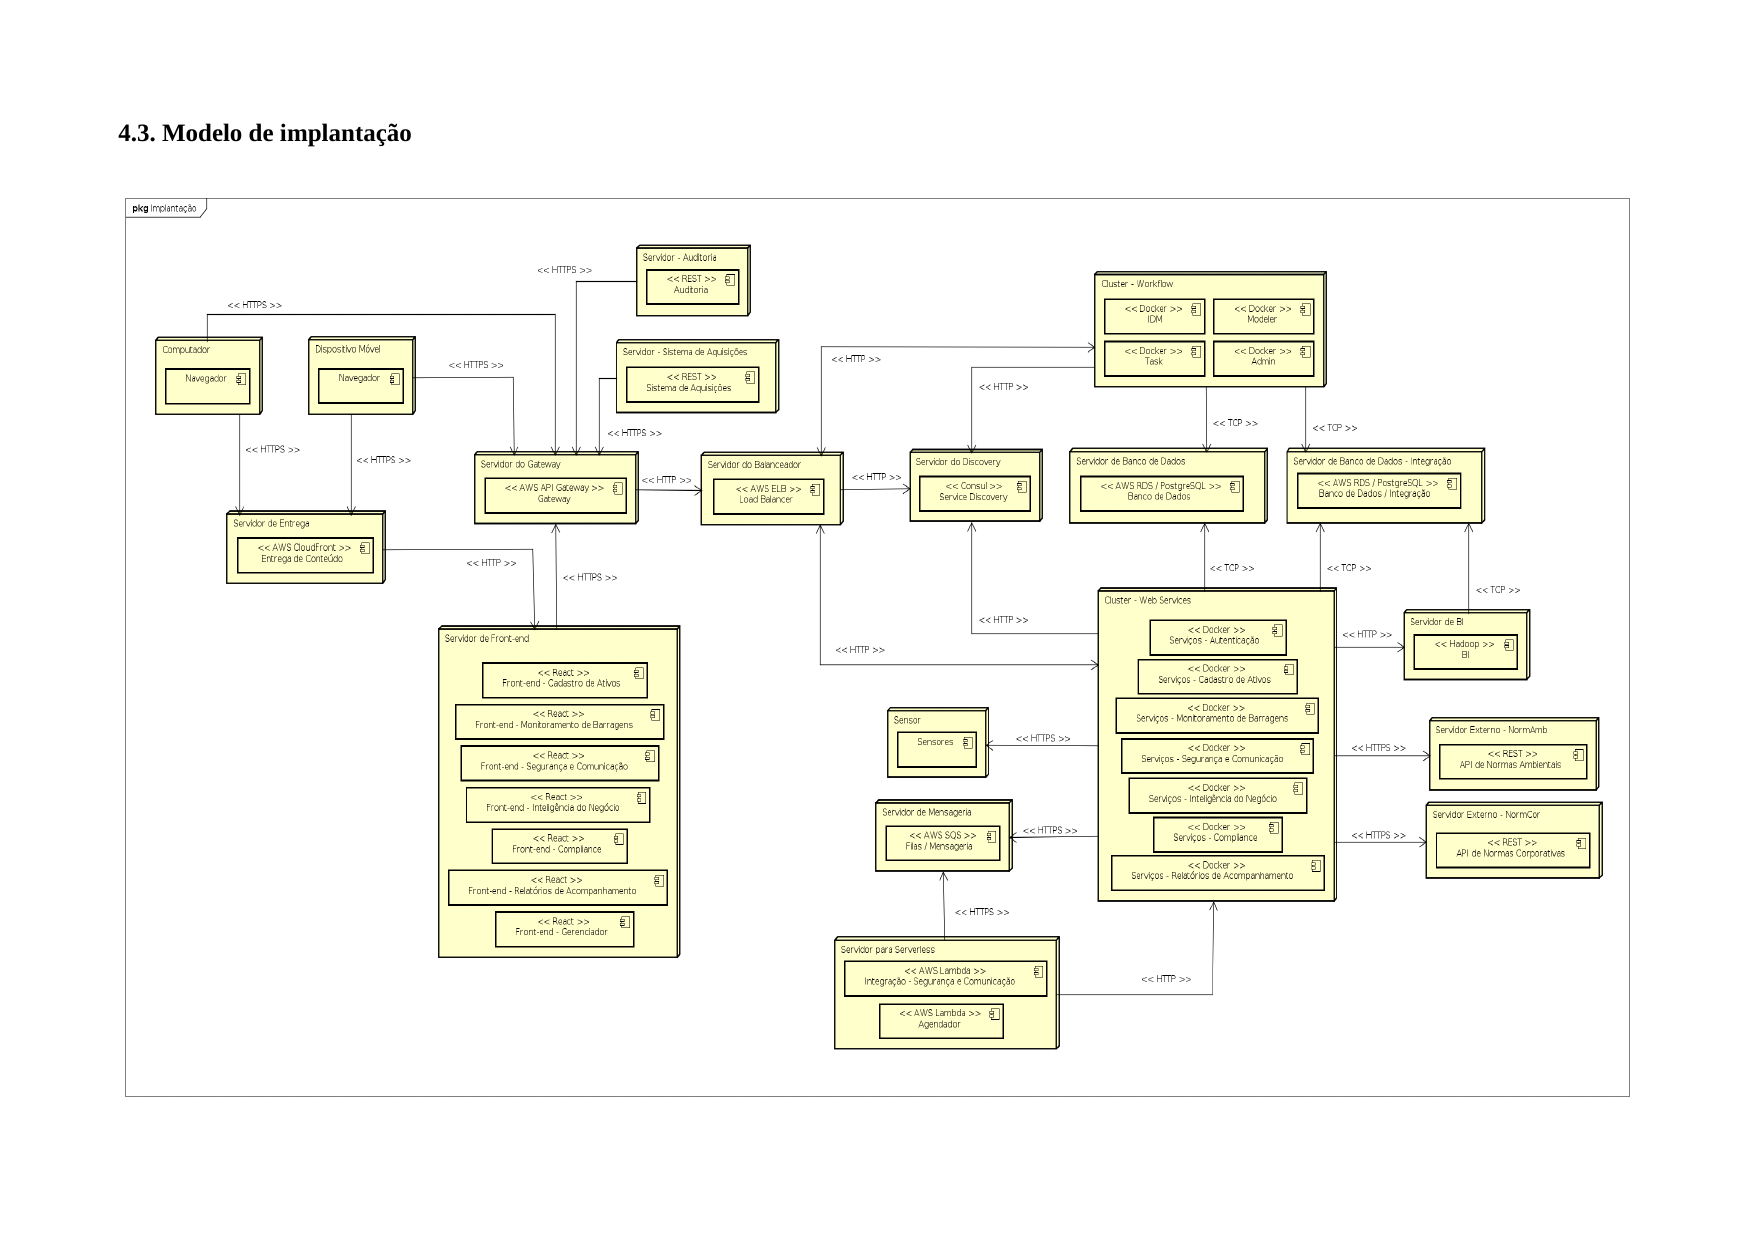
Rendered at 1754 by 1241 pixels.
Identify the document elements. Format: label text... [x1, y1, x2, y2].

picture [120, 191, 1634, 1103]
subtitle 4.3. Modelo de implantação [118, 118, 1636, 147]
